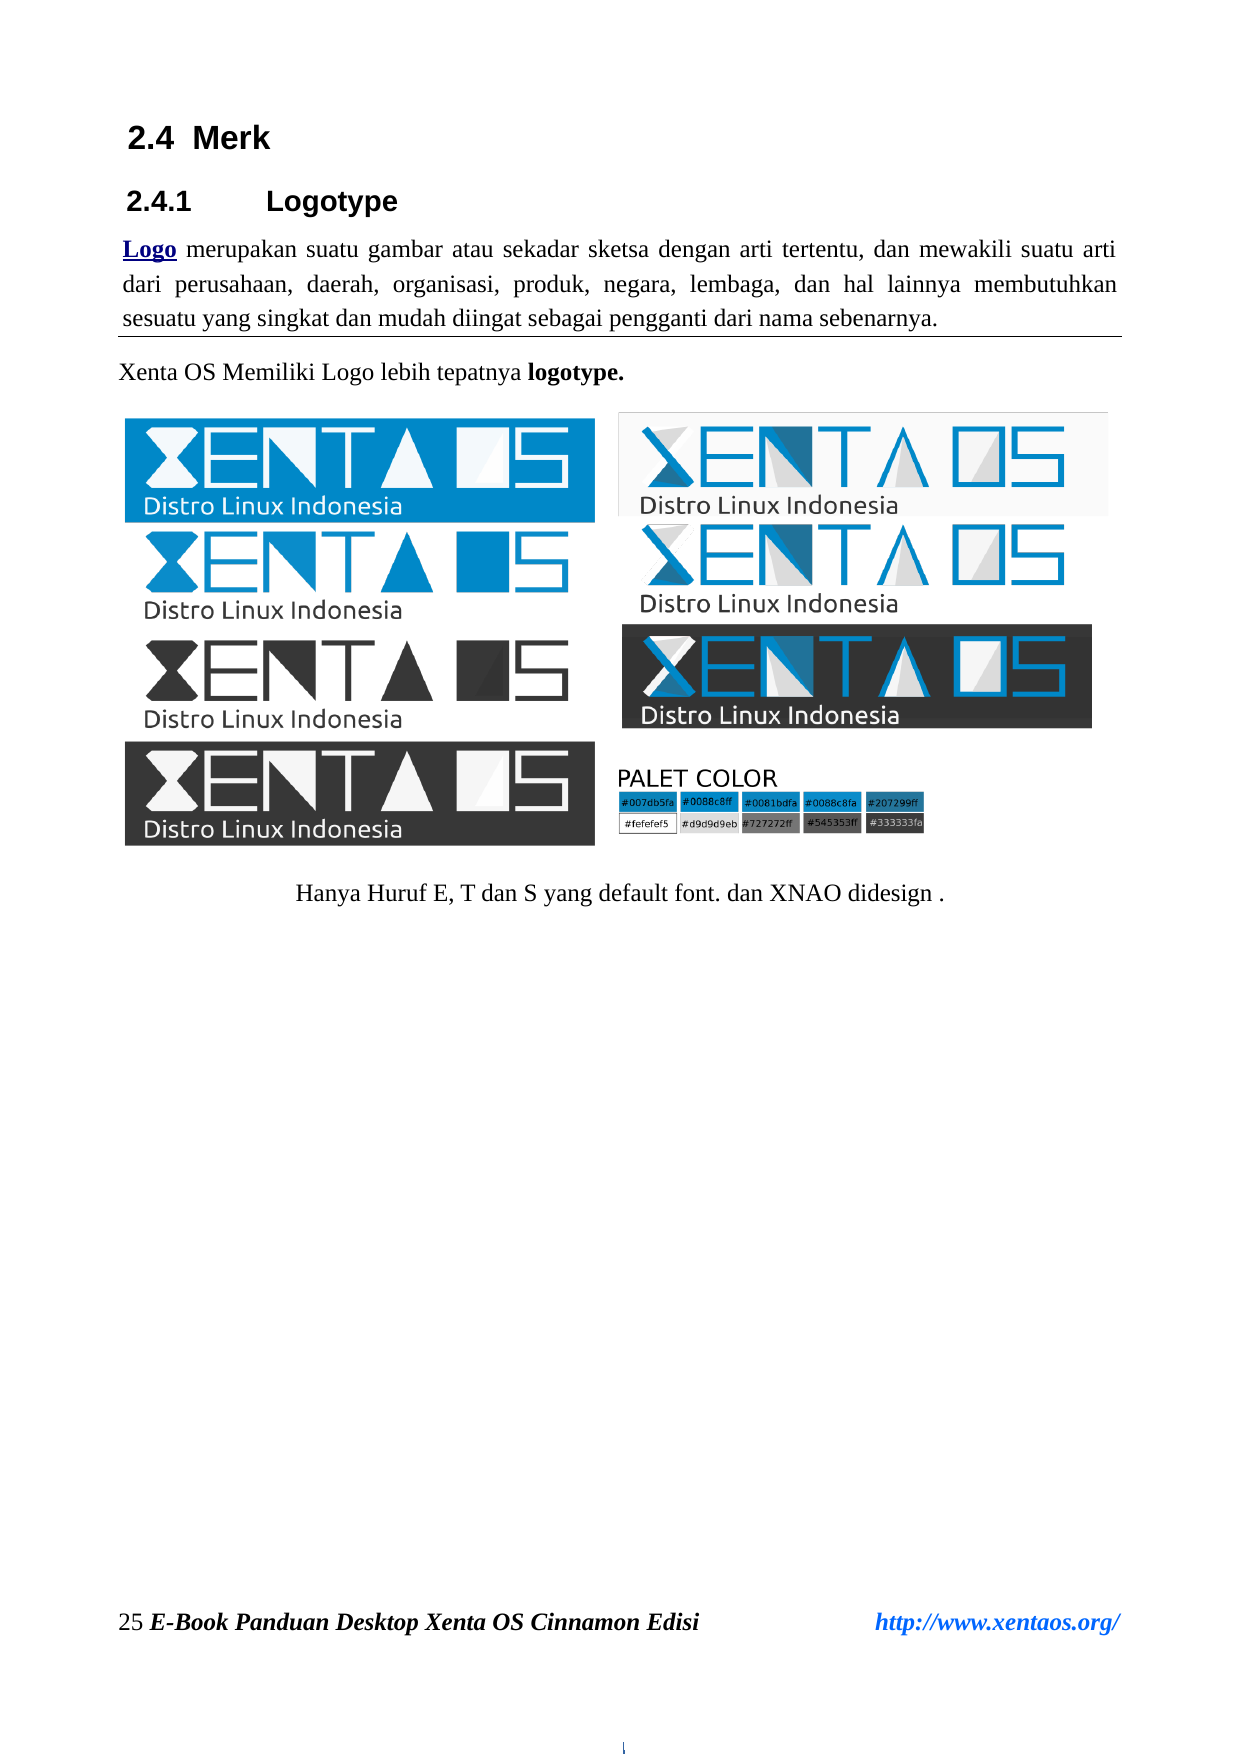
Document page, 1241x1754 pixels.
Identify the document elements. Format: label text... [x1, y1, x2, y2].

text Logo merupakan suatu gambar atau sekadar sketsa dengan arti tertentu, dan mewakili suatu arti dari perusahaan, daerah, organisasi, produk, negara, lembaga, dan hal lainnya membutuhkan sesuatu yang singkat dan mudah diingat sebagai pengganti dari nama sebenarnya. [118, 230, 1122, 336]
text Xenta OS Memiliki Logo lebih tepatnya logotype. [118, 357, 1122, 386]
text Hanya Huruf E, T dan S yang default font. dan XNAO didesign . [118, 878, 1122, 906]
picture [118, 406, 1123, 849]
subtitle Merk [118, 118, 1122, 157]
subtitle Logotype [118, 184, 1122, 218]
